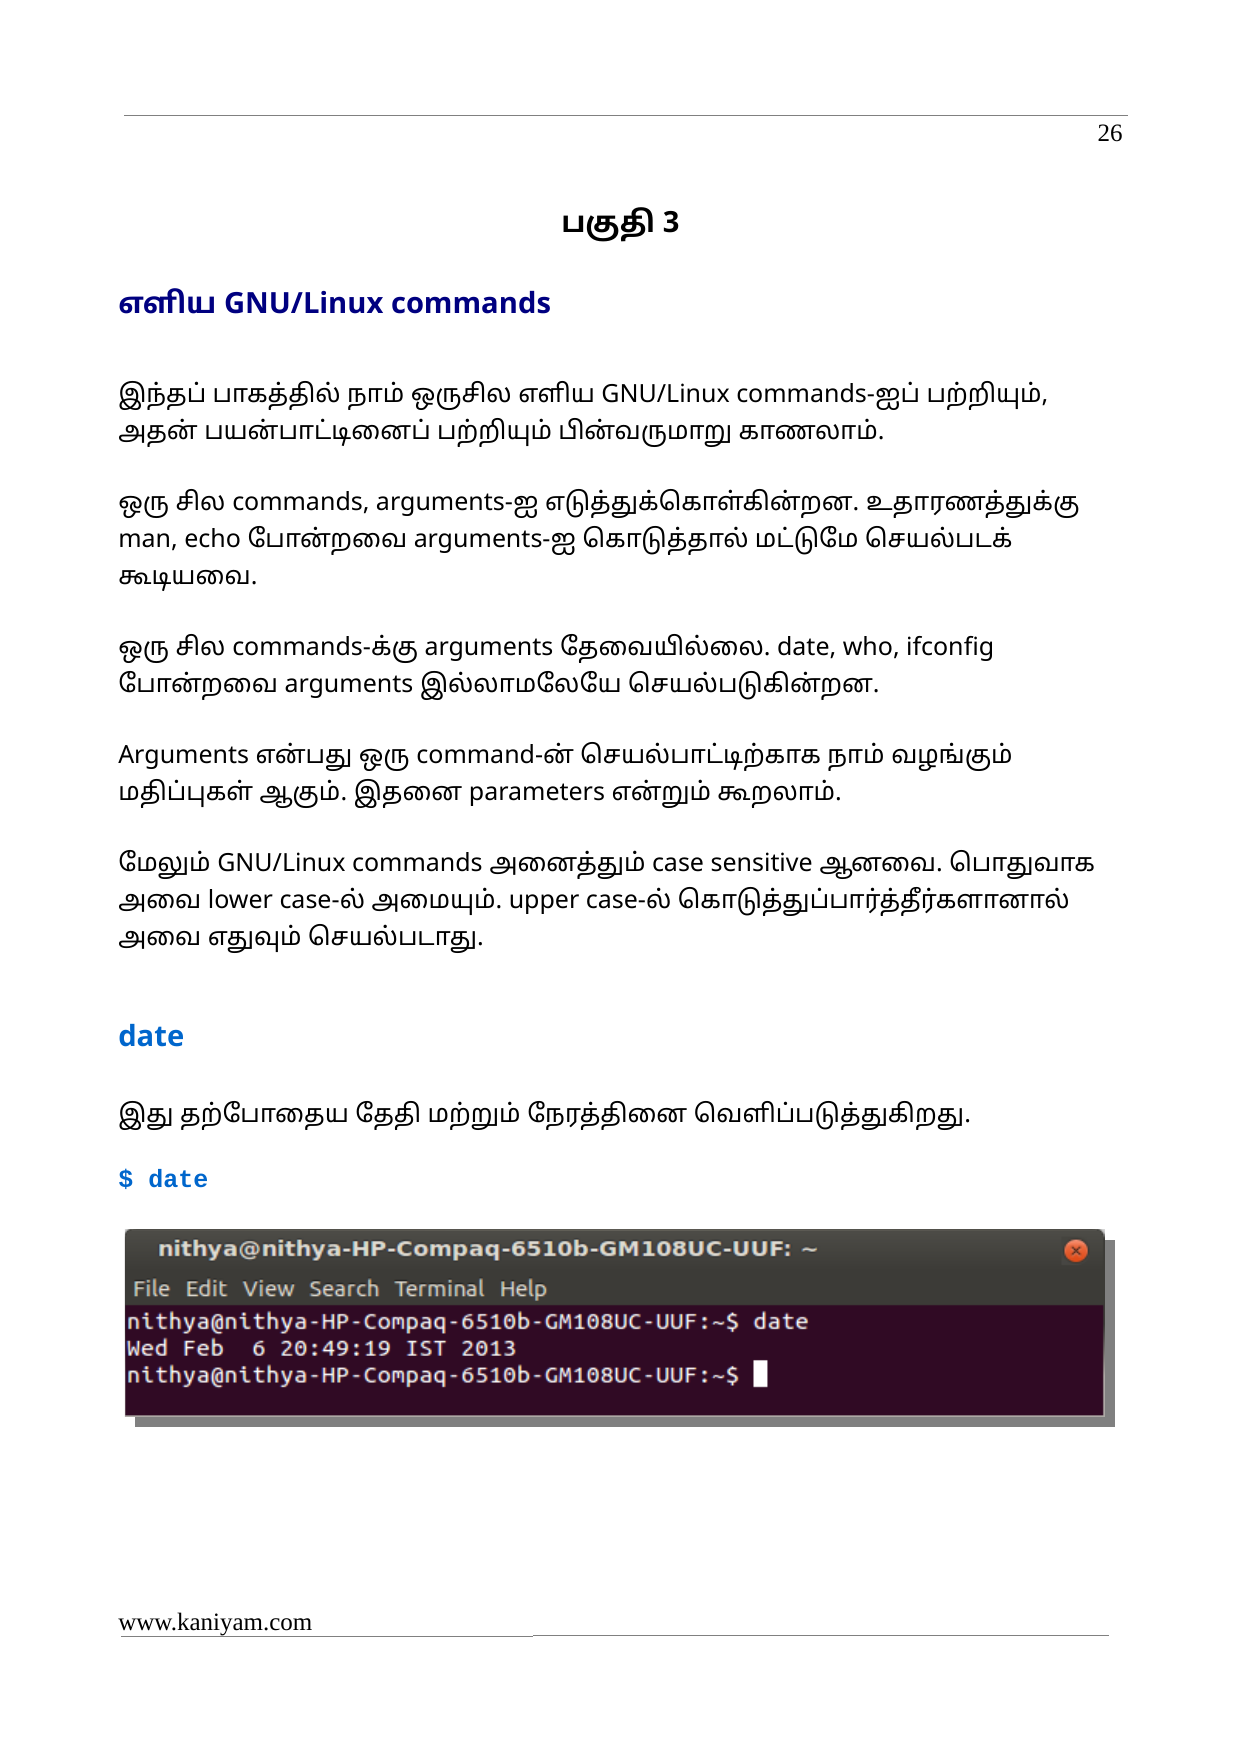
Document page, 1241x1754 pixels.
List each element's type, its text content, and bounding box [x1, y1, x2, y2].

text இது தற்போதைய தேதி மற்றும் நேரத்தினை வெளிப்படுத்துகிறது. [118, 1096, 1122, 1133]
text $ date [118, 1167, 1122, 1195]
text இந்தப் பாகத்தில் நாம் ஒருசில எளிய GNU/Linux commands-ஐப் பற்றியும், அதன் பயன்பாட்டினைப் பற்றியும் பின்வருமாறு காணலாம். [118, 376, 1122, 450]
text Arguments என்பது ஒரு command-ன் செயல்பாட்டிற்காக நாம் வழங்கும் மதிப்புகள் ஆகும். இதனை parameters என்றும் கூறலாம். [118, 737, 1122, 811]
text ஒரு சில commands, arguments-ஐ எடுத்துக்கொள்கின்றன. உதாரணத்துக்கு man, echo போன்றவை arguments-ஐ கொடுத்தால் மட்டுமே செயல்படக் கூடியவை. [118, 484, 1122, 595]
subtitle date [118, 1015, 1122, 1055]
subtitle பகுதி 3 [118, 201, 1122, 244]
text ஒரு சில commands-க்கு arguments தேவையில்லை. date, who, ifconfig போன்றவை arguments இல்லாமலேயே செயல்படுகின்றன. [118, 629, 1122, 703]
subtitle எளிய GNU/Linux commands [118, 282, 1122, 363]
text மேலும் GNU/Linux commands அனைத்தும் case sensitive ஆனவை. பொதுவாக அவை lower case-ல் அமையும். upper case-ல் கொடுத்துப்பார்த்தீர்களானால் அவை எதுவும் செயல்படாது. [118, 845, 1122, 956]
picture [124, 1229, 1105, 1417]
